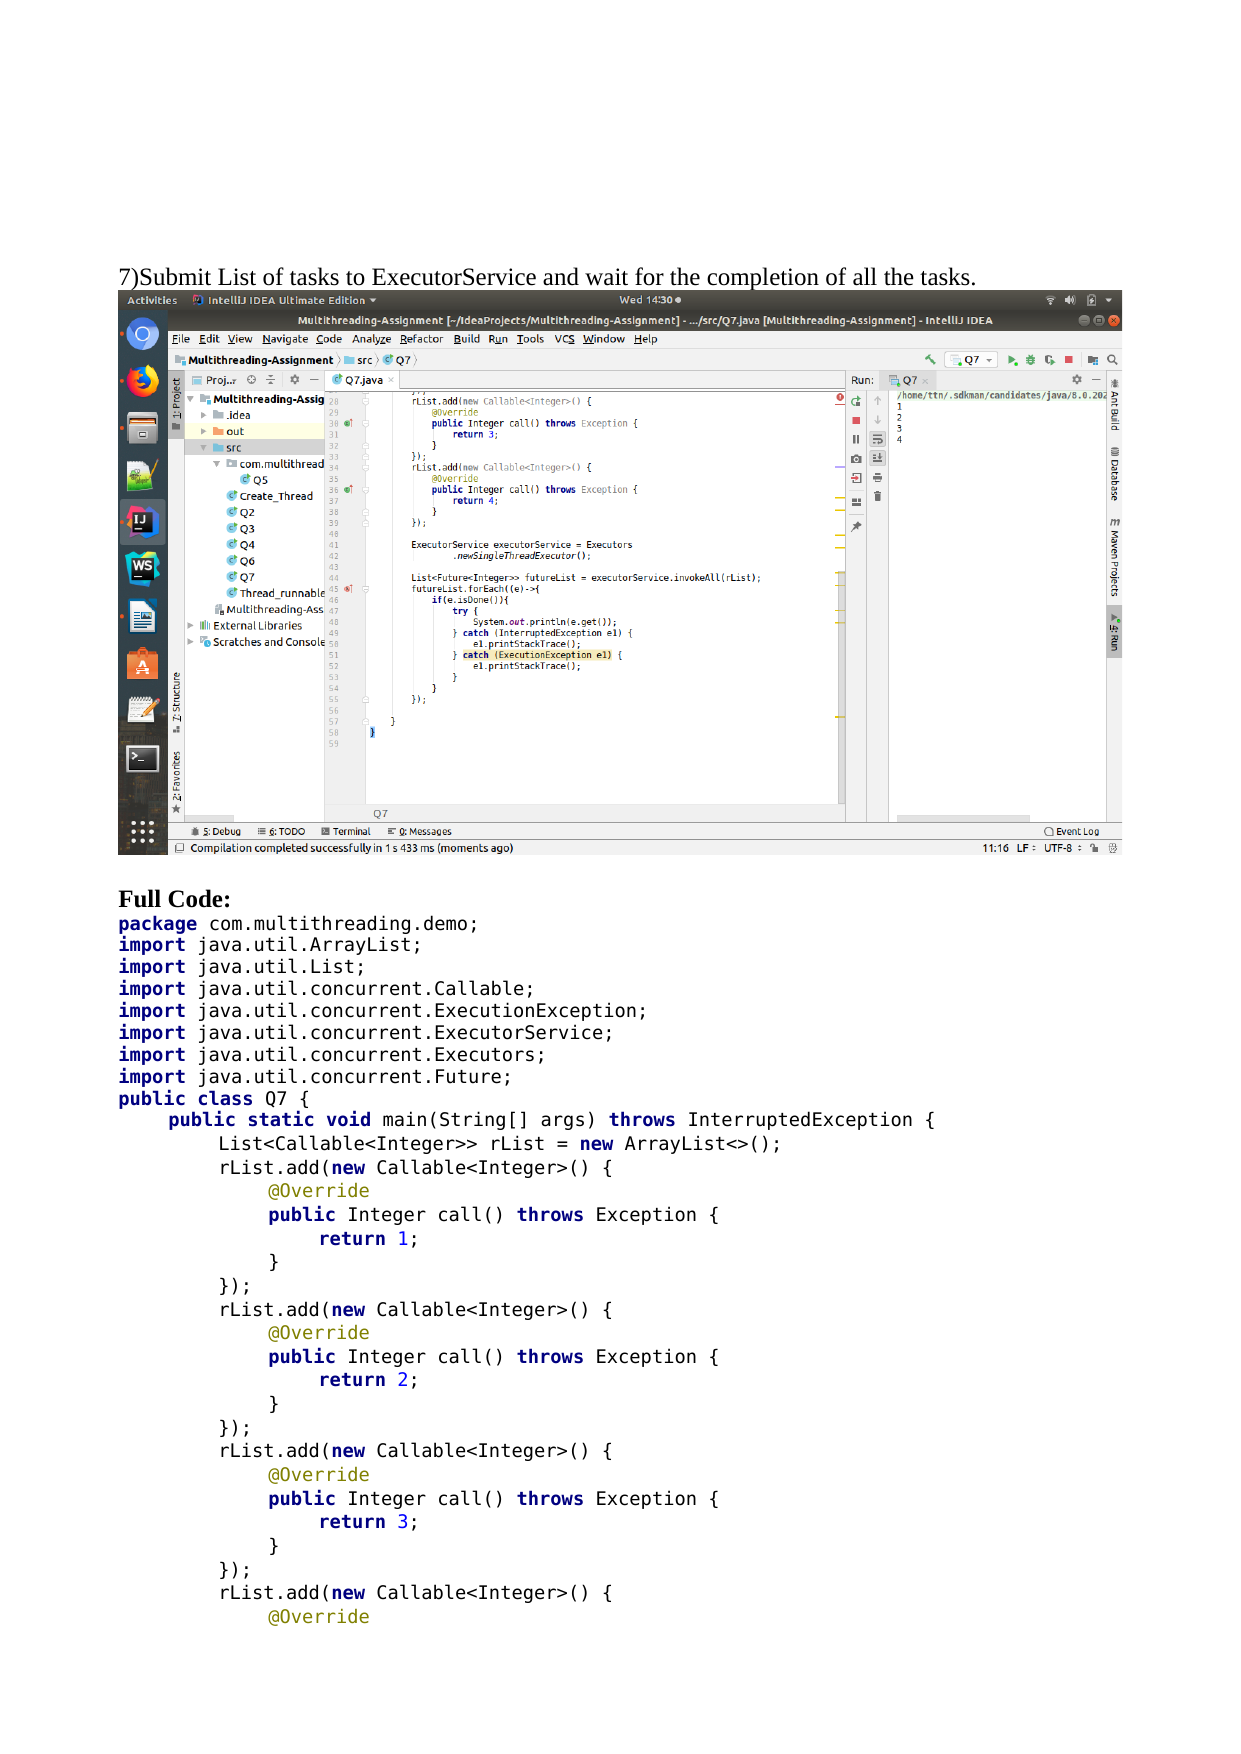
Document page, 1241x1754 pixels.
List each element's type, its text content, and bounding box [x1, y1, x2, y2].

text public static void main(String[] args) throws InterruptedException { [118, 1109, 1122, 1133]
picture [118, 290, 1123, 855]
text @Override [118, 1180, 1122, 1204]
text import java.util.concurrent.ExecutorService; [118, 1022, 1122, 1044]
text public class Q7 { [118, 1087, 1122, 1109]
text Full Code: [118, 884, 1122, 912]
text } [118, 1393, 1122, 1417]
text import java.util.List; [118, 956, 1122, 978]
text public Integer call() throws Exception { [118, 1346, 1122, 1369]
text public Integer call() throws Exception { [118, 1488, 1122, 1511]
text import java.util.ArrayList; [118, 934, 1122, 956]
text 7)Submit List of tasks to ExecutorService and wait for the completion of all the tasks. [118, 262, 1122, 290]
text @Override [118, 1464, 1122, 1488]
text package com.multithreading.demo; [118, 912, 1122, 934]
text rList.add(new Callable<Integer>() { [118, 1582, 1122, 1606]
text import java.util.concurrent.ExecutionException; [118, 1000, 1122, 1022]
text import java.util.concurrent.Executors; [118, 1044, 1122, 1066]
text List<Callable<Integer>> rList = new ArrayList<>(); [118, 1133, 1122, 1157]
text @Override [118, 1322, 1122, 1346]
text return 1; [118, 1228, 1122, 1251]
text @Override [118, 1606, 1122, 1629]
text }); [118, 1559, 1122, 1582]
text }); [118, 1275, 1122, 1298]
text rList.add(new Callable<Integer>() { [118, 1440, 1122, 1464]
text return 2; [118, 1369, 1122, 1393]
text return 3; [118, 1511, 1122, 1535]
text import java.util.concurrent.Future; [118, 1066, 1122, 1087]
text }); [118, 1417, 1122, 1440]
text import java.util.concurrent.Callable; [118, 978, 1122, 1000]
text } [118, 1535, 1122, 1559]
text rList.add(new Callable<Integer>() { [118, 1157, 1122, 1180]
text } [118, 1251, 1122, 1275]
text rList.add(new Callable<Integer>() { [118, 1298, 1122, 1322]
text public Integer call() throws Exception { [118, 1204, 1122, 1228]
